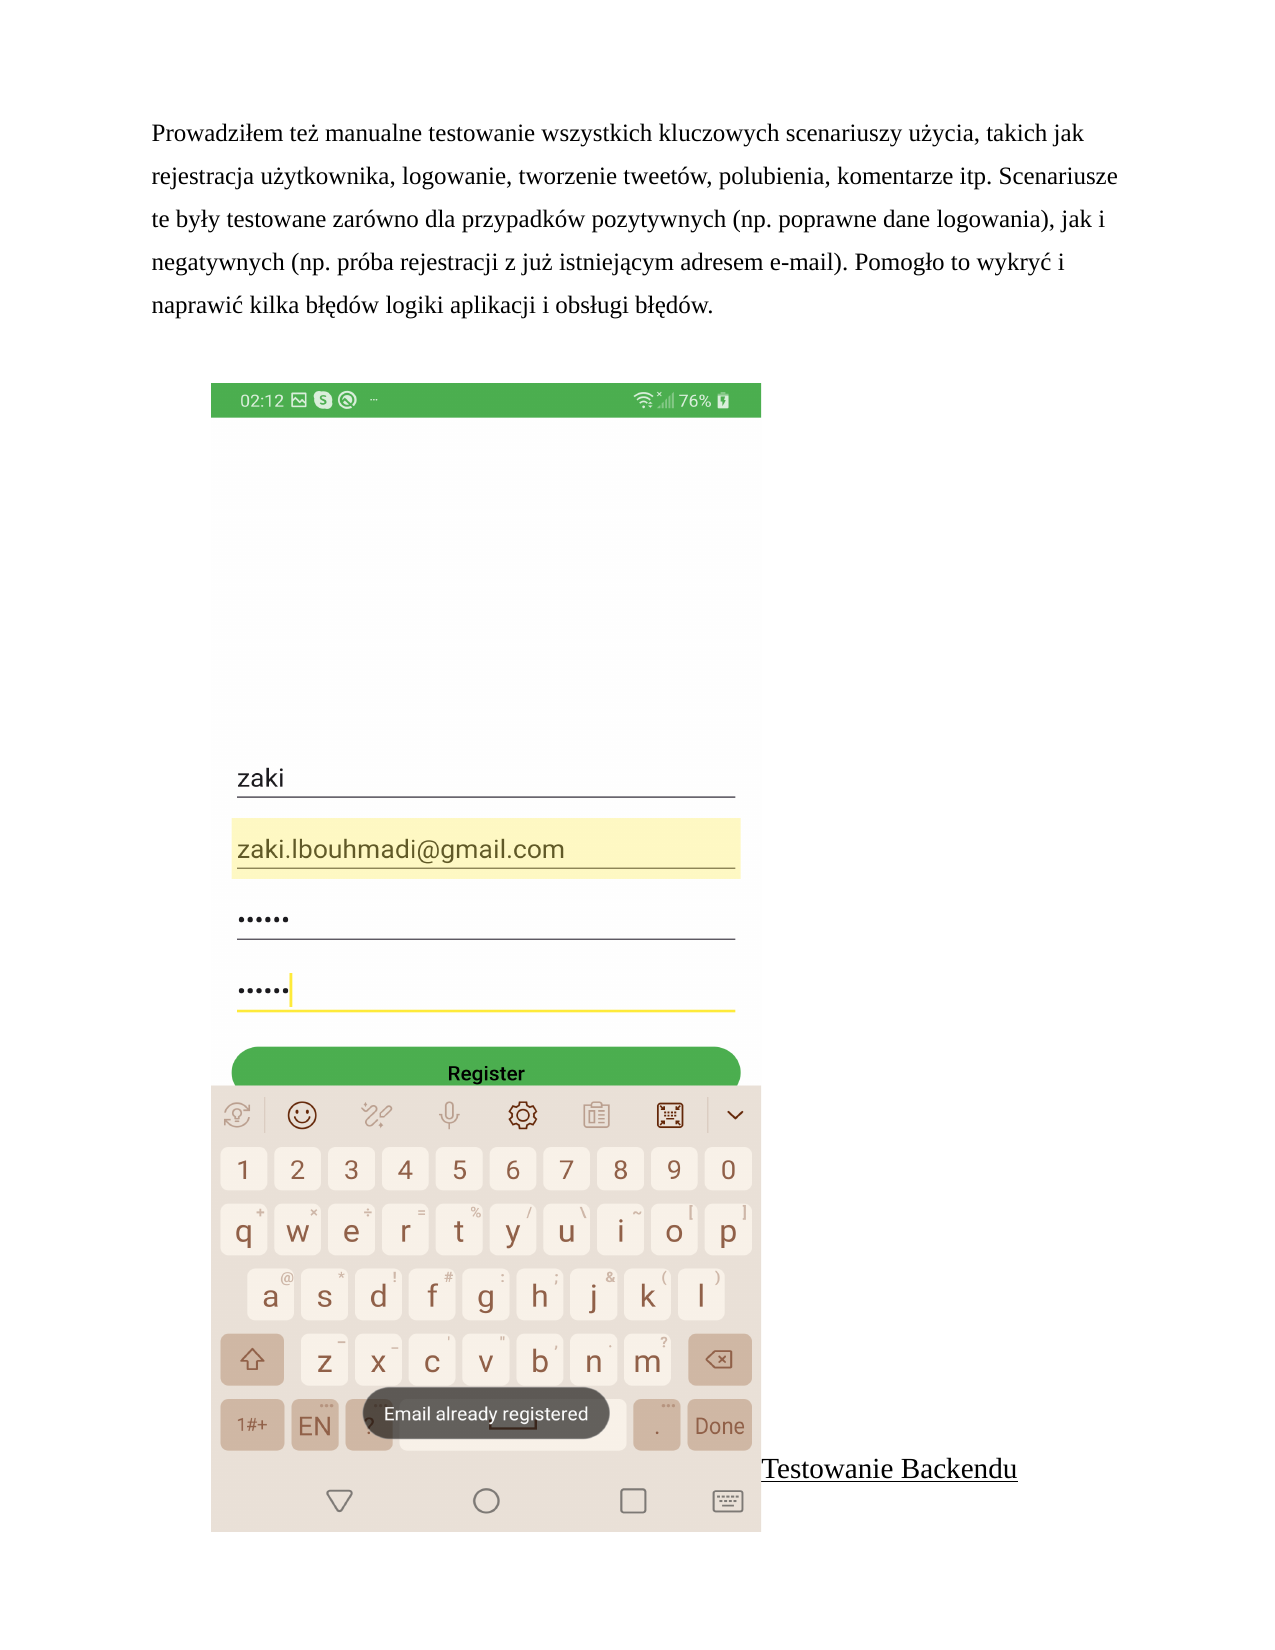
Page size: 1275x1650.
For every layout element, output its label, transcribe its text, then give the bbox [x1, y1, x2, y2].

text Prowadziłem też manualne testowanie wszystkich kluczowych scenariuszy użycia, takich jak rejestracja użytkownika, logowanie, tworzenie tweetów, polubienia, komentarze itp. Scenariusze te były testowane zarówno dla przypadków pozytywnych (np. poprawne dane logowania), jak i negatywnych (np. próba rejestracji z już istniejącym adresem e-mail). Pomogło to wykryć i naprawić kilka błędów logiki aplikacji i obsługi błędów. [151, 118, 1123, 319]
picture [211, 383, 762, 1532]
text [151, 1452, 211, 1485]
text Testowanie Backendu [762, 1452, 1123, 1485]
